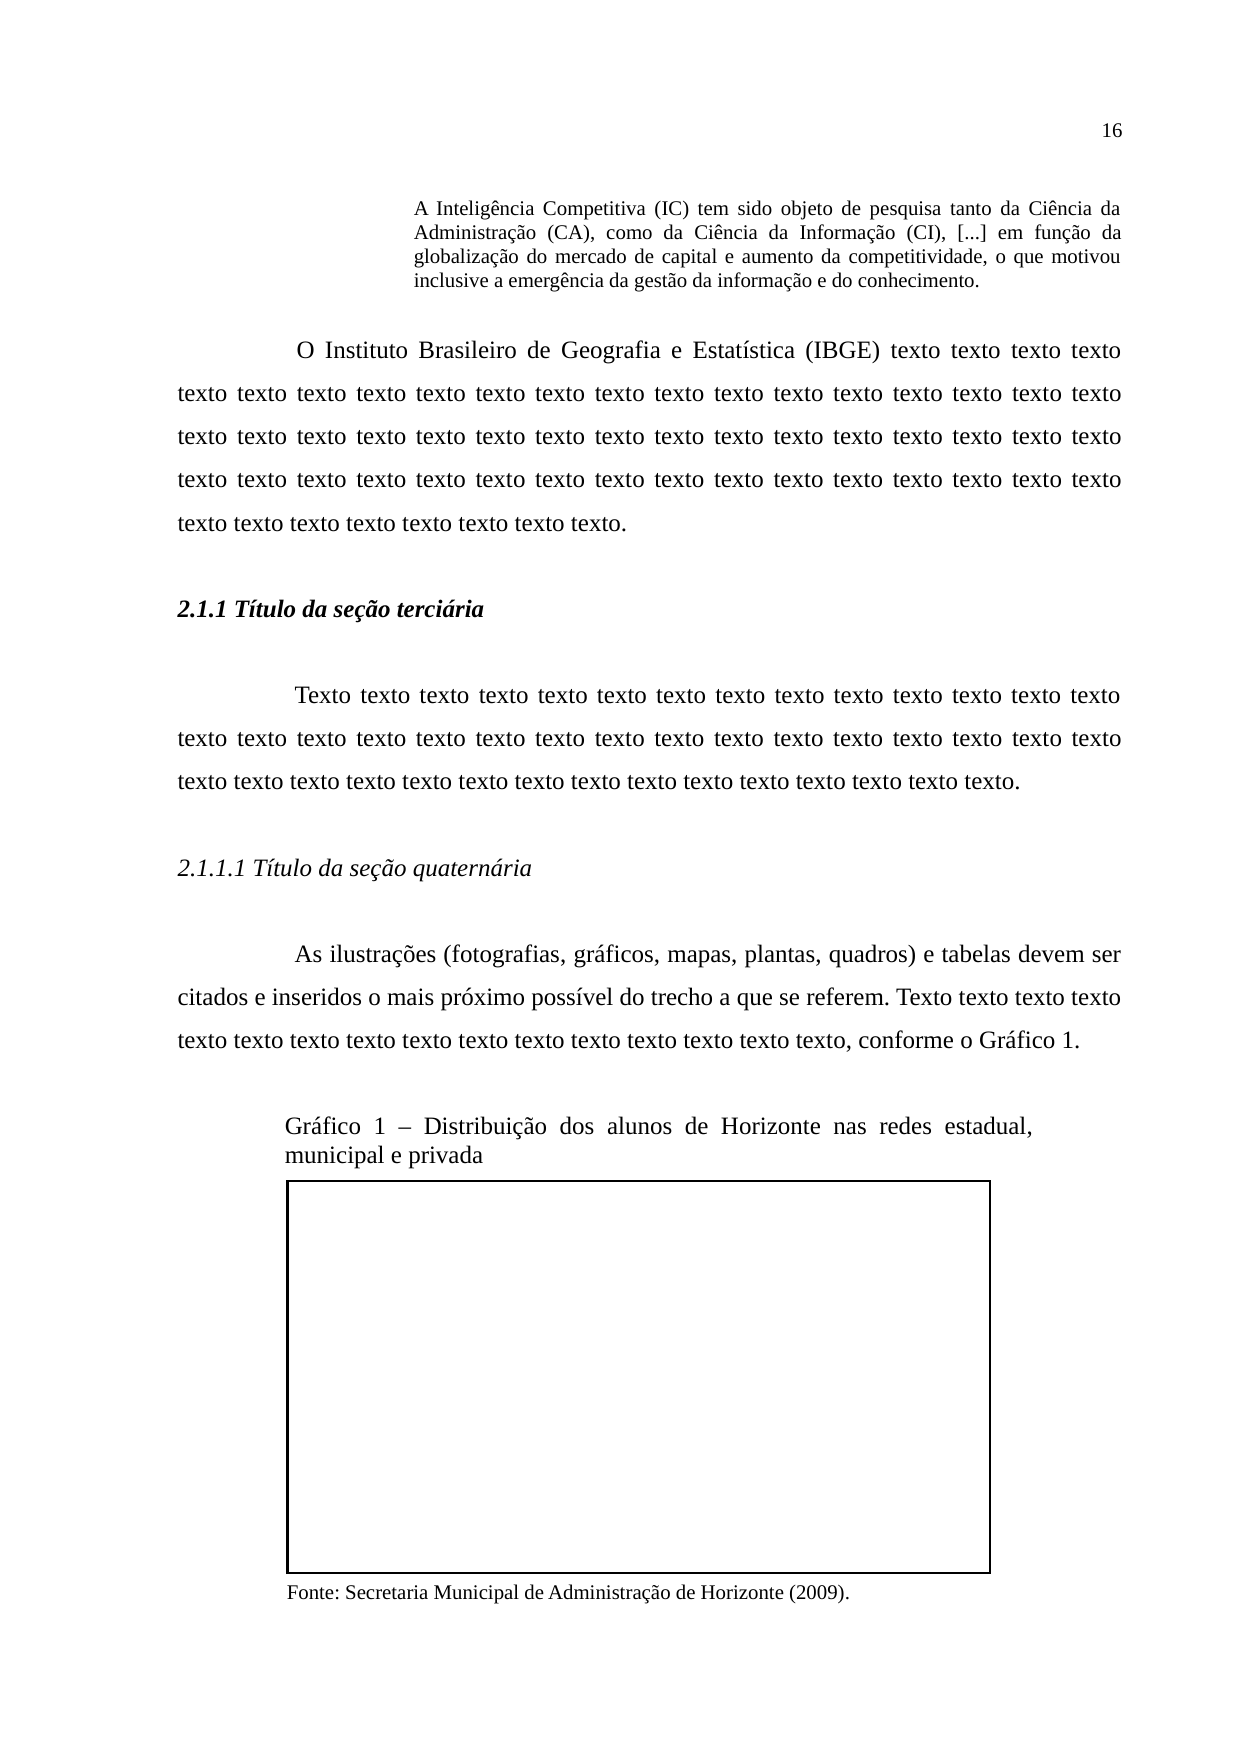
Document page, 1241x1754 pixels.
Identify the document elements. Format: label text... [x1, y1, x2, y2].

text 2.1.1 Título da seção terciária [177, 594, 1122, 623]
text 2.1.1.1 Título da seção quaternária [177, 853, 1122, 881]
text Gráfico 1 – Distribuição dos alunos de Horizonte nas redes estadual, municipal e privada [284, 1111, 1034, 1169]
text Texto texto texto texto texto texto texto texto texto texto texto texto texto texto texto texto texto texto texto texto texto texto texto texto texto texto texto texto texto texto texto texto texto texto texto texto texto texto texto texto texto texto texto texto texto. [177, 680, 1122, 795]
text As ilustrações (fotografias, gráficos, mapas, plantas, quadros) e tabelas devem ser citados e inseridos o mais próximo possível do trecho a que se referem. Texto texto texto texto texto texto texto texto texto texto texto texto texto texto texto texto, conforme o Gráfico 1. [177, 939, 1122, 1054]
text A Inteligência Competitiva (IC) tem sido objeto de pesquisa tanto da Ciência da Administração (CA), como da Ciência da Informação (CI), [...] em função da globalização do mercado de capital e aumento da competitividade, o que motivou inclusive a emergência da gestão da informação e do conhecimento. [413, 196, 1122, 292]
text Fonte: Secretaria Municipal de Administração de Horizonte (2009). [287, 1169, 1122, 1605]
text O Instituto Brasileiro de Geografia e Estatística (IBGE) texto texto texto texto texto texto texto texto texto texto texto texto texto texto texto texto texto texto texto texto texto texto texto texto texto texto texto texto texto texto texto texto texto texto texto texto texto texto texto texto texto texto texto texto texto texto texto texto texto texto texto texto texto texto texto texto texto texto texto texto. [177, 335, 1122, 536]
